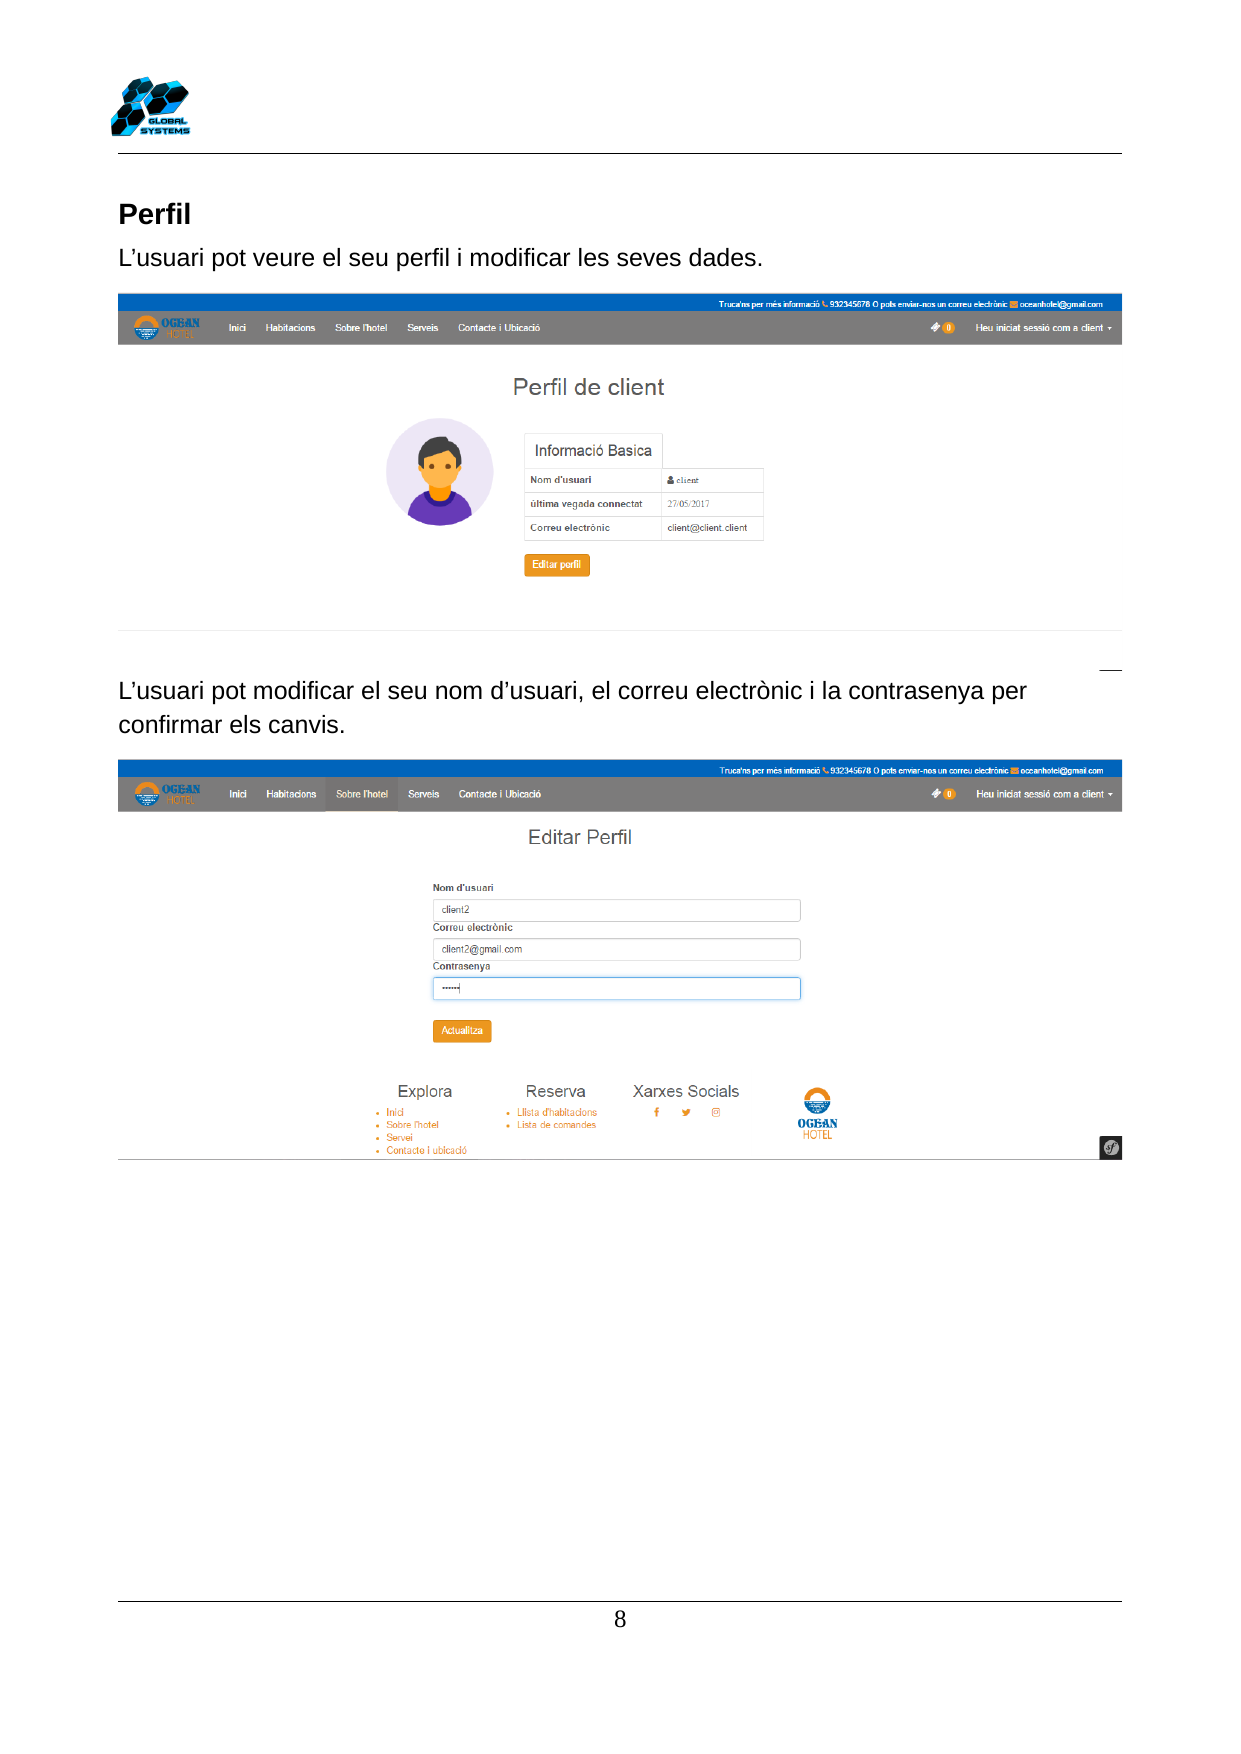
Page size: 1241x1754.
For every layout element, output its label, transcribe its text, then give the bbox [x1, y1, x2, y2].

text L’usuari pot modificar el seu nom d’usuari, el correu electrònic i la contrasenya per confirmar els canvis. [118, 671, 1122, 739]
picture [107, 61, 194, 148]
picture [118, 292, 1123, 671]
text L’usuari pot veure el seu perfil i modificar les seves dades. [118, 243, 1122, 272]
picture [118, 759, 1123, 1160]
subtitle Perfil [118, 197, 1122, 231]
